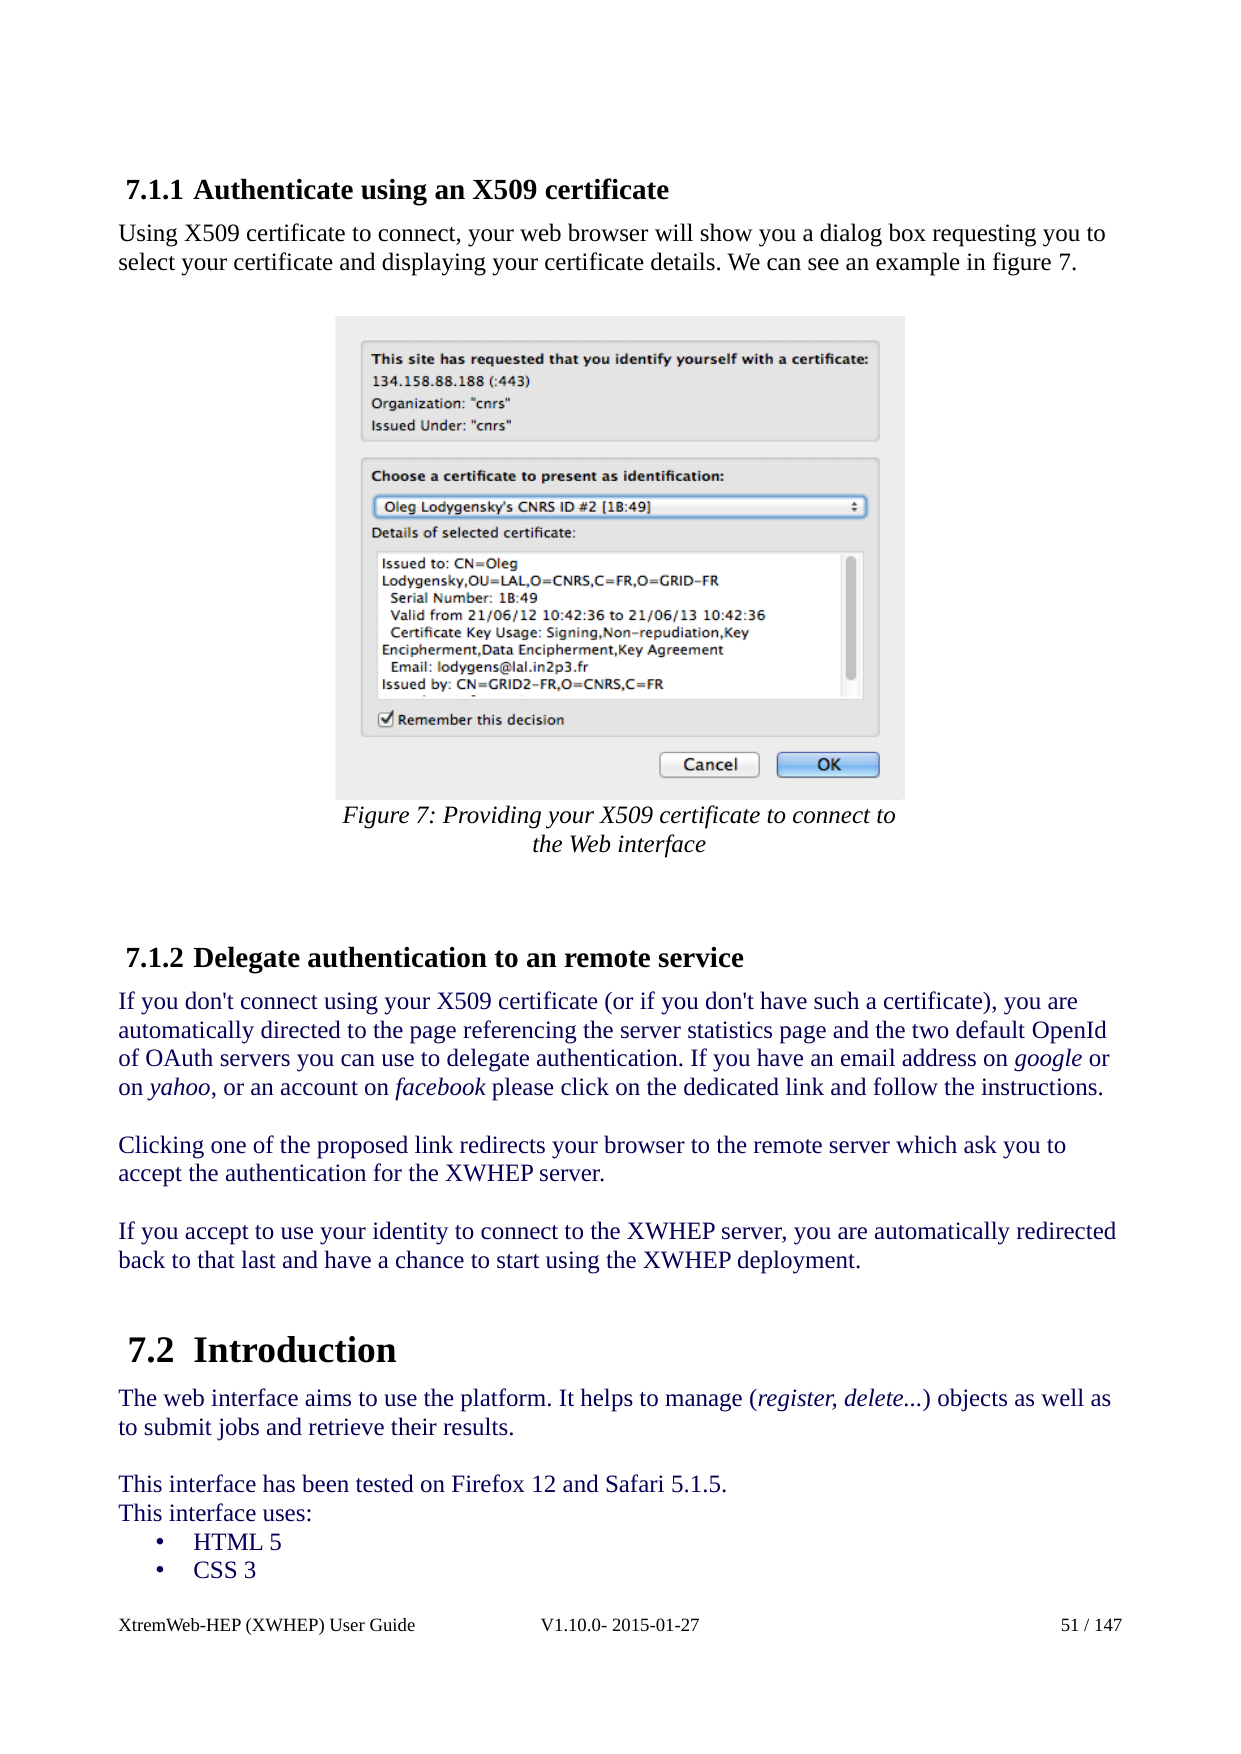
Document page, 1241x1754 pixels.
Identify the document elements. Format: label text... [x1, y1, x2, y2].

subtitle Introduction [118, 1327, 1122, 1370]
subtitle Delegate authentication to an remote service [118, 940, 1122, 973]
list HTML 5 [156, 1527, 1122, 1555]
text Using X509 certificate to connect, your web browser will show you a dialog box requesting you to select your certificate and displaying your certificate details. We can see an example in figure 7. [118, 218, 1122, 275]
text Figure 7: Providing your X509 certificate to connect to the Web interface [335, 800, 905, 857]
text This interface has been tested on Firefox 12 and Safari 5.1.5. [118, 1469, 1122, 1498]
picture [335, 316, 906, 800]
subtitle Authenticate using an X509 certificate [118, 172, 1122, 205]
text Clicking one of the proposed link redirects your browser to the remote server which ask you to accept the authentication for the XWHEP server. [118, 1130, 1122, 1187]
text If you accept to use your identity to connect to the XWHEP server, you are automatically redirected back to that last and have a chance to start using the XWHEP deployment. [118, 1216, 1122, 1273]
list CSS 3 [156, 1555, 1122, 1584]
text If you don't connect using your X509 certificate (or if you don't have such a certificate), you are automatically directed to the page referencing the server statistics page and the two default OpenId of OAuth servers you can use to delegate authentication. If you have an email address on google or on yahoo, or an account on facebook please click on the dedicated link and follow the instructions. [118, 986, 1122, 1101]
text The web interface aims to use the platform. It helps to manage (register, delete...) objects as well as to submit jobs and retrieve their results. [118, 1383, 1122, 1440]
text This interface uses: [118, 1498, 1122, 1527]
